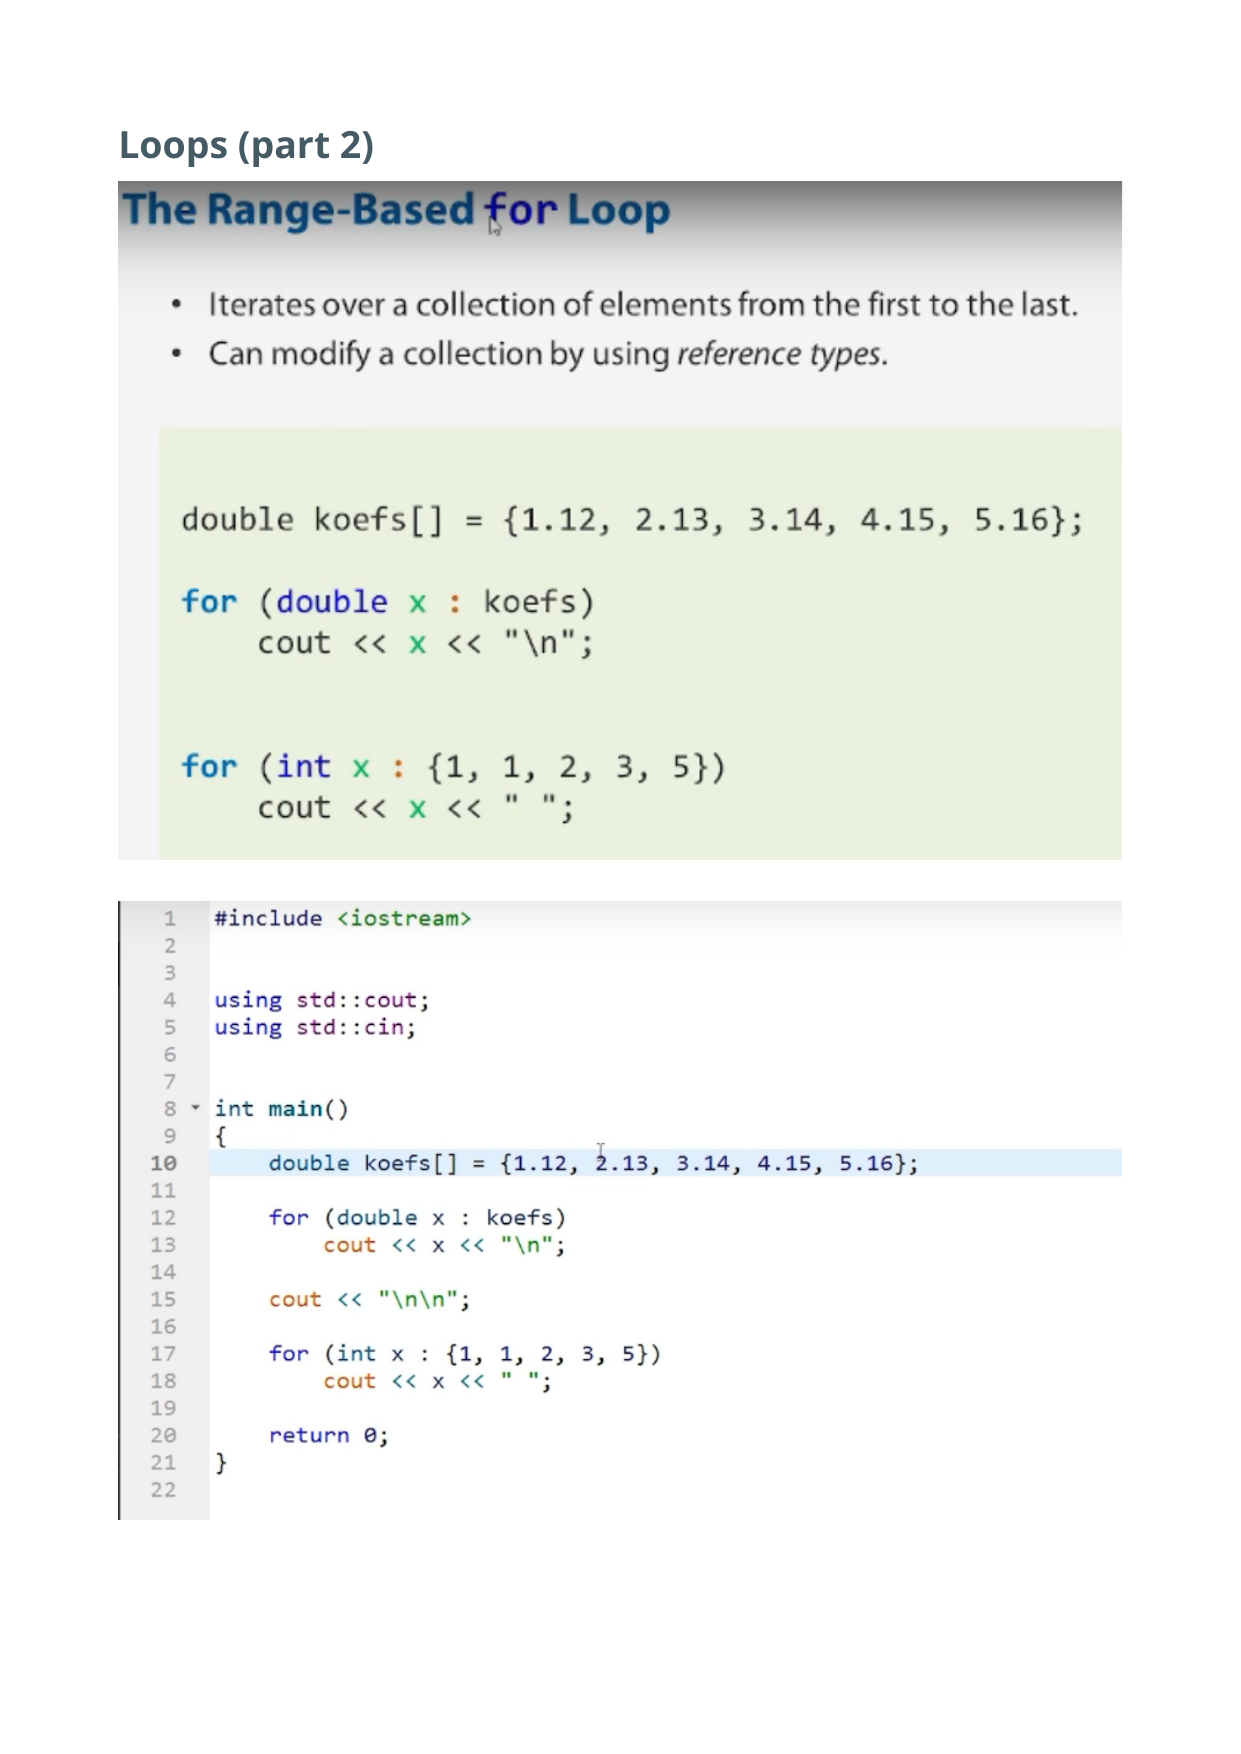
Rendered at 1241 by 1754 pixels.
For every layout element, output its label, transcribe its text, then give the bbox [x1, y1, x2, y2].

subtitle Loops (part 2) [118, 118, 1122, 169]
picture [118, 901, 1123, 1520]
picture [118, 181, 1123, 860]
